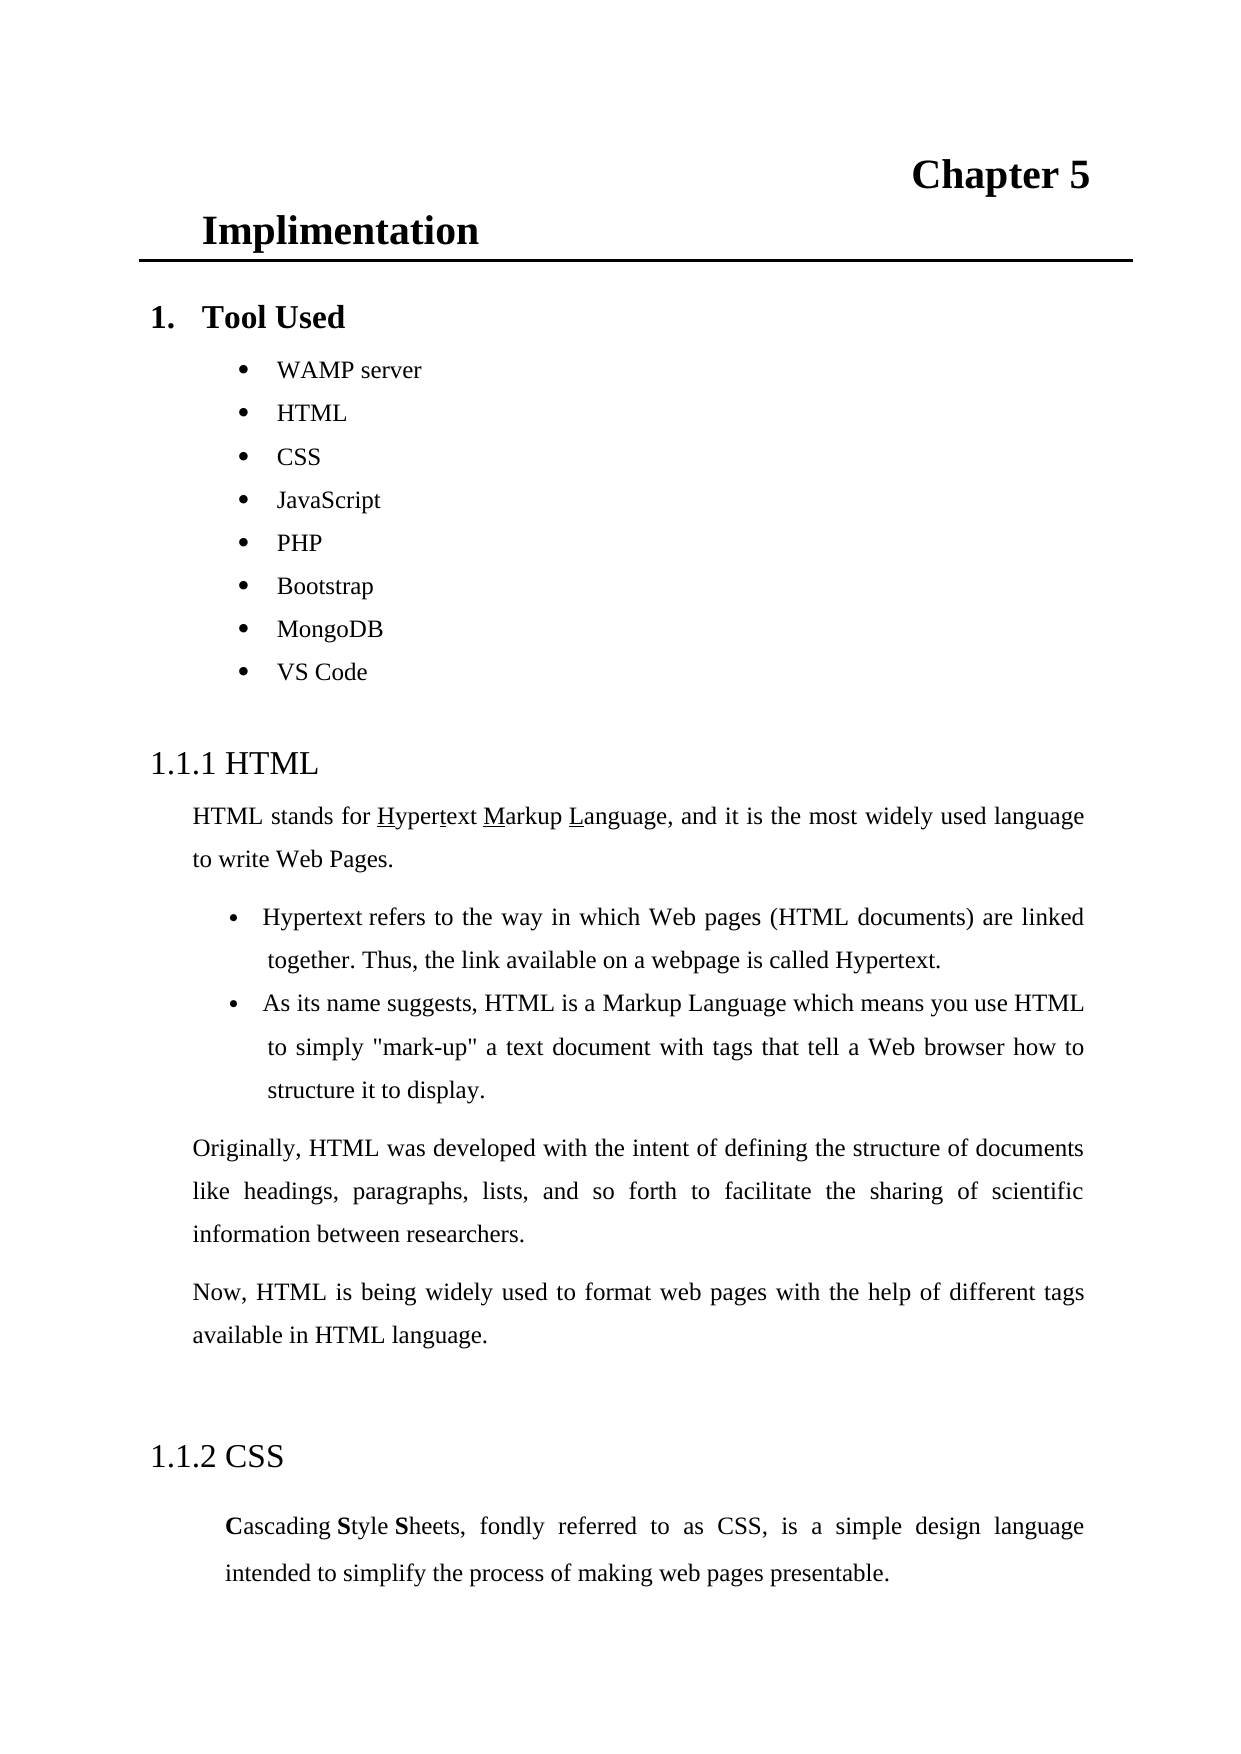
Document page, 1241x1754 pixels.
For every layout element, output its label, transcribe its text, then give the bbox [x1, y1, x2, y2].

list VS Code [239, 657, 1090, 686]
list MongoDB [239, 614, 1090, 643]
list As its name suggests, HTML is a Markup Language which means you use HTML to simply "mark-up" a text document with tags that tell a Web browser how to structure it to display. [230, 988, 1085, 1103]
text Cascading Style Sheets, fondly referred to as CSS, is a simple design language intended to simplify the process of making web pages presentable. [225, 1493, 1085, 1587]
list CSS [150, 1436, 1090, 1474]
list CSS [239, 442, 1090, 470]
list WAMP server [239, 355, 1090, 384]
text Implimentation [202, 205, 1090, 253]
list JavaScript [239, 485, 1090, 513]
list HTML [239, 398, 1090, 427]
text Originally, HTML was developed with the intent of defining the structure of documents like headings, paragraphs, lists, and so forth to facilitate the sharing of scientific information between researchers. [192, 1133, 1085, 1248]
list PHP [239, 528, 1090, 557]
text HTML stands for Hypertext Markup Language, and it is the most widely used language to write Web Pages. [192, 801, 1085, 873]
list Tool Used [150, 298, 1090, 336]
list Bootstrap [239, 571, 1090, 600]
text Chapter 5 [202, 150, 1090, 198]
list HTML [150, 743, 1090, 782]
text Now, HTML is being widely used to format web pages with the help of different tags available in HTML language. [192, 1277, 1085, 1349]
list Hypertext refers to the way in which Web pages (HTML documents) are linked together. Thus, the link available on a webpage is called Hypertext. [230, 902, 1085, 974]
